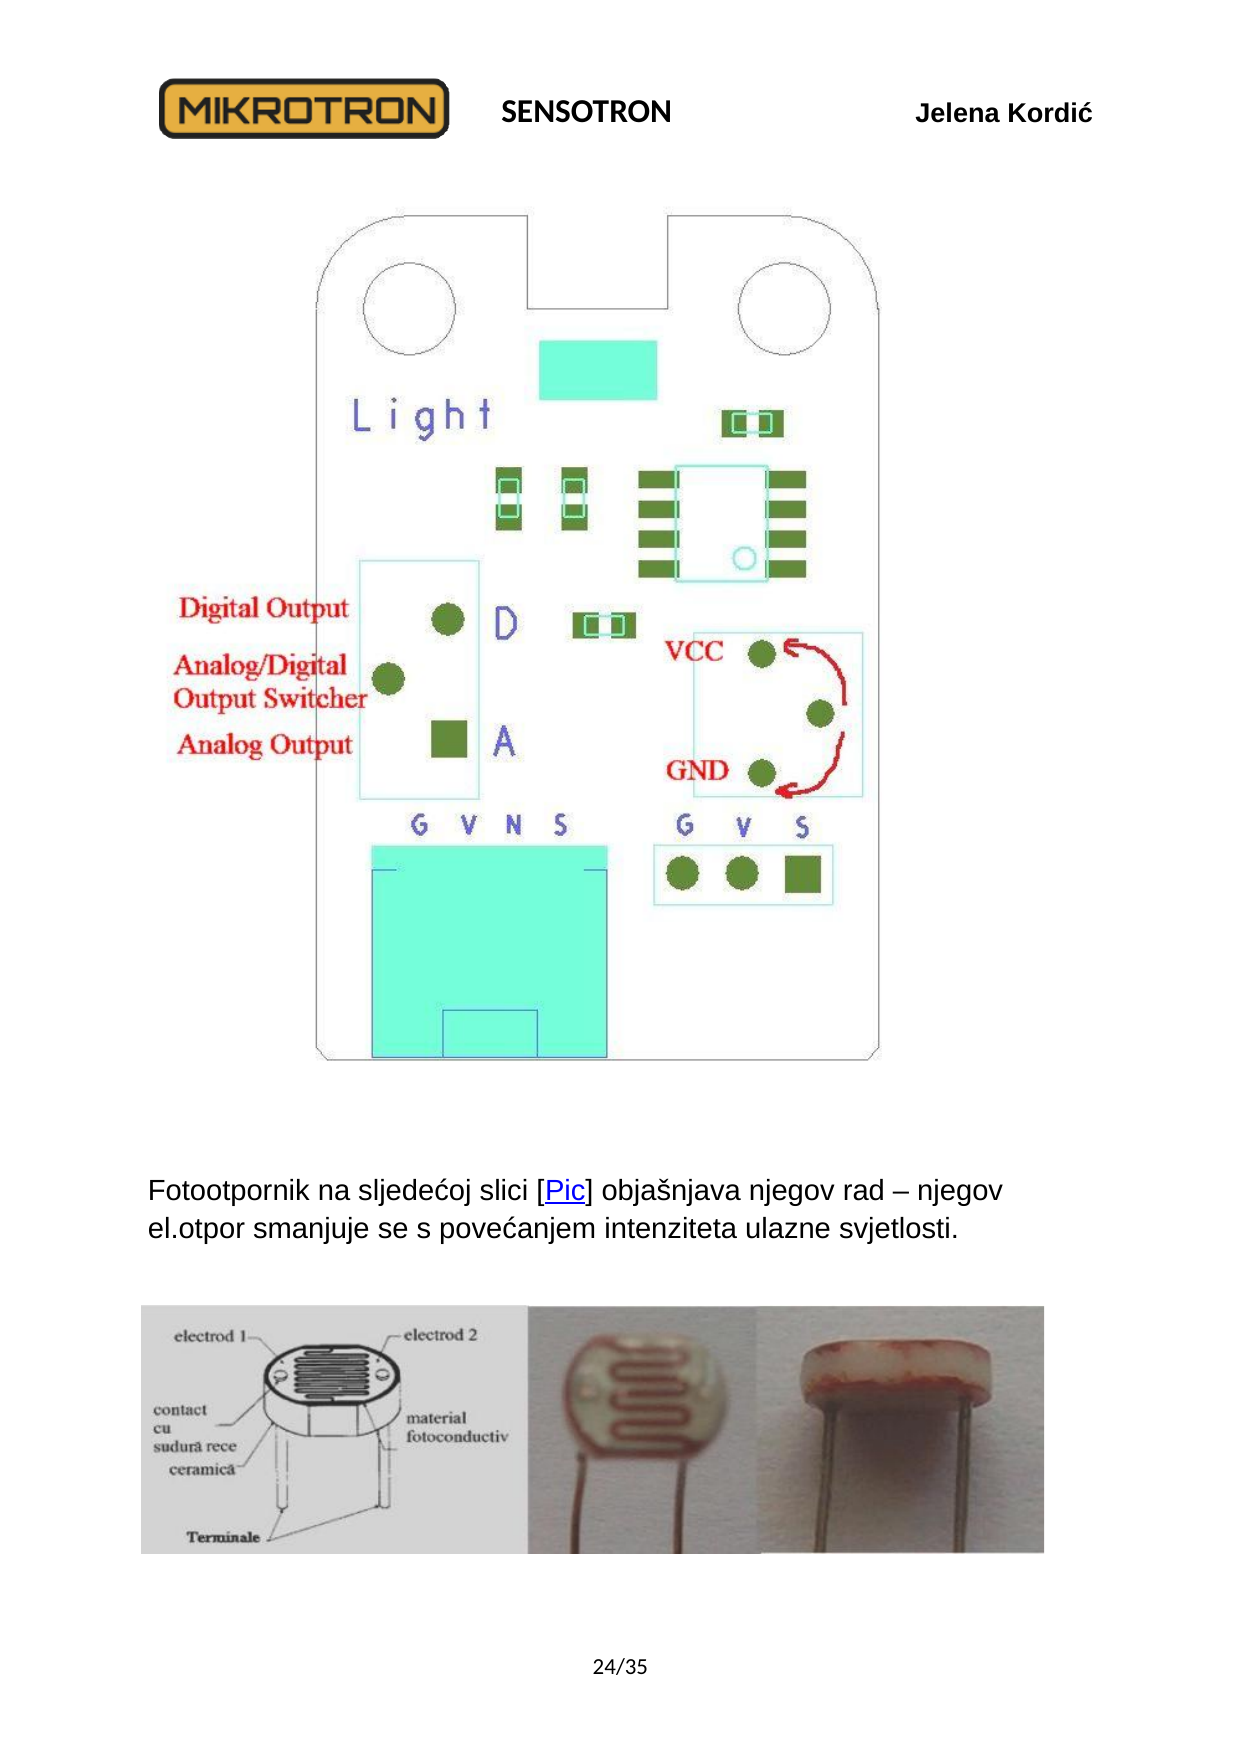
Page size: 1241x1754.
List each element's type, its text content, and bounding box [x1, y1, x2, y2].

text Fotootpornik na sljedećoj slici [Pic] objašnjava njegov rad – njegov el.otpor smanjuje se s povećanjem intenziteta ulazne svjetlosti. [148, 1173, 1093, 1245]
picture [141, 1305, 1045, 1554]
picture [147, 147, 1093, 1119]
